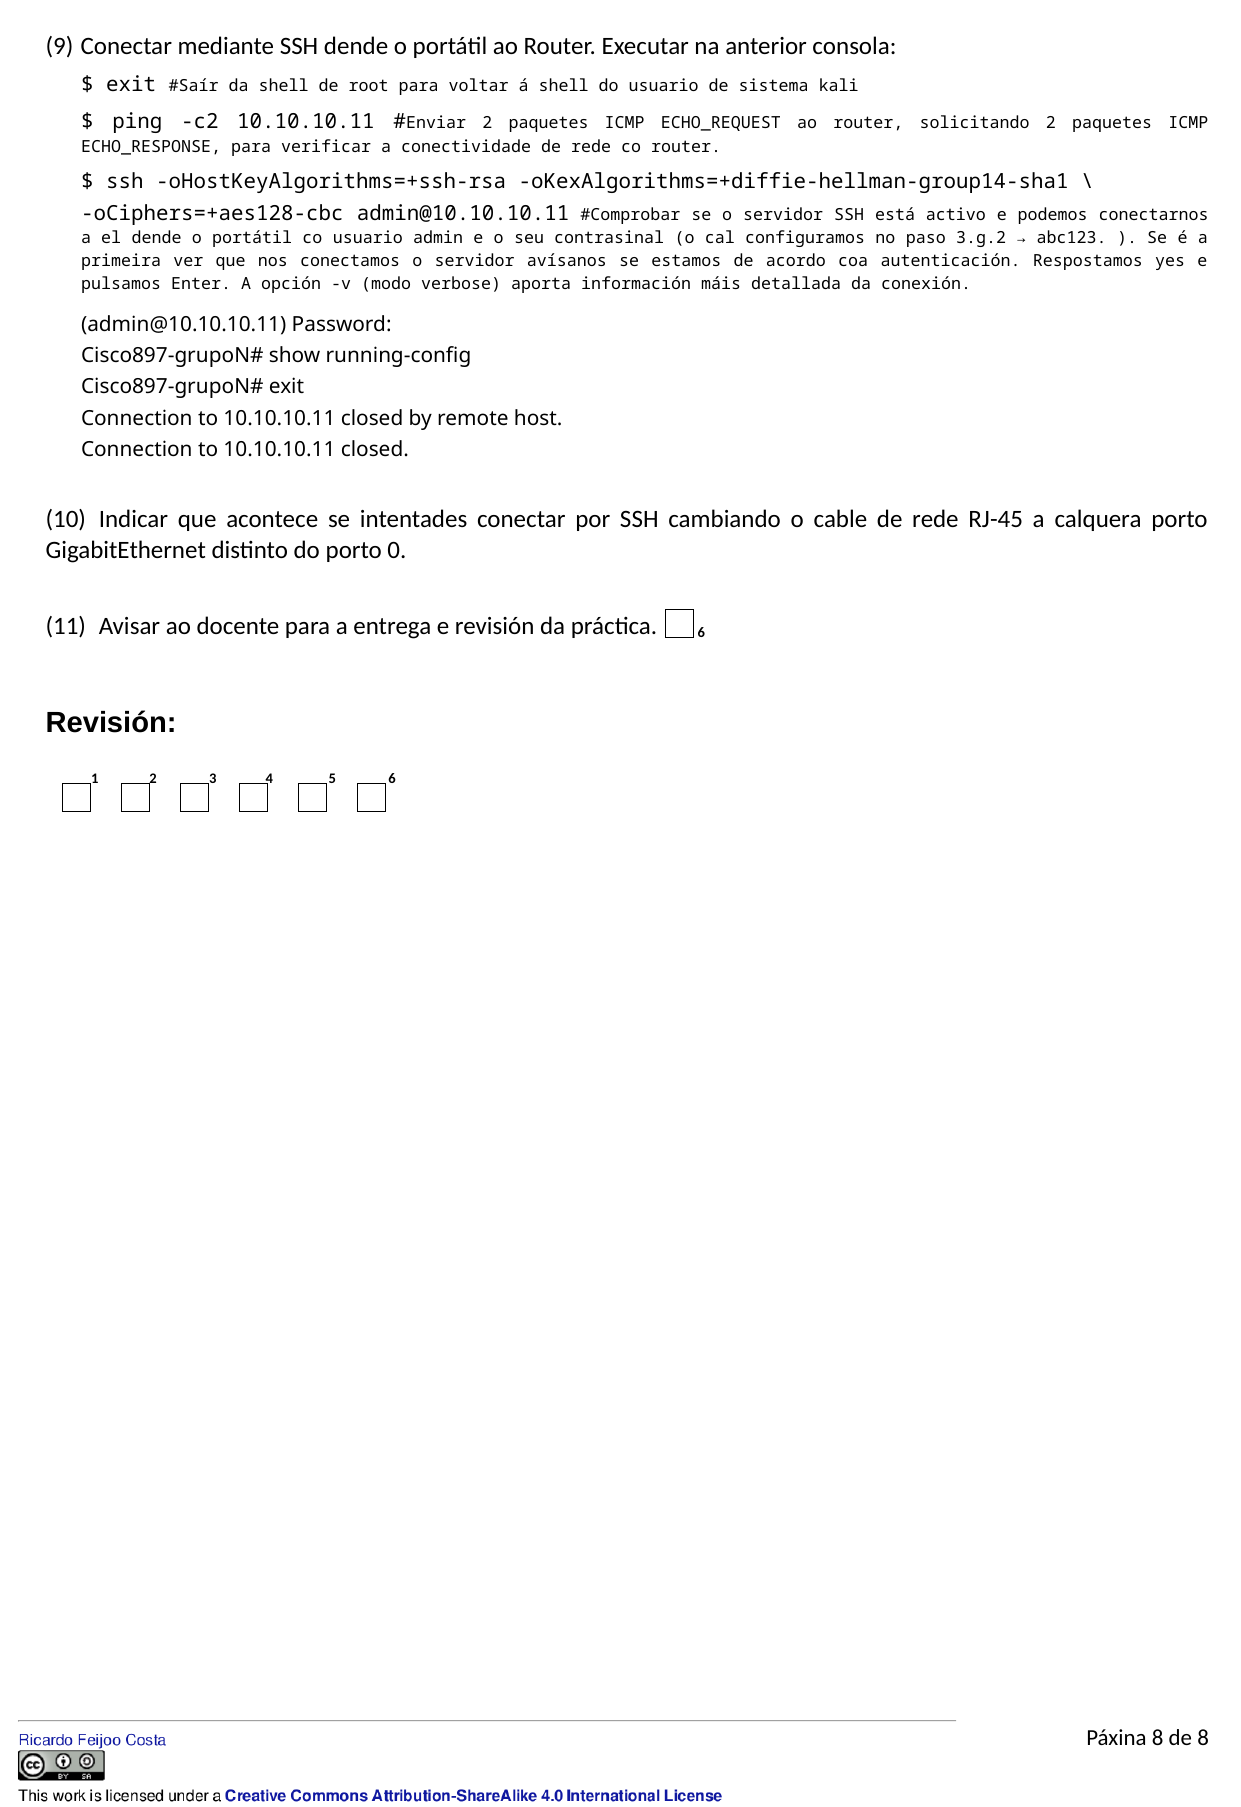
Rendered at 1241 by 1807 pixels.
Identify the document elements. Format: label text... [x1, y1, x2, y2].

list Avisar ao docente para a entrega e revisión da práctica. 6 [45, 611, 1209, 641]
picture [8, 1715, 957, 1806]
list Conectar mediante SSH dende o portátil ao Router. Executar na anterior consola: [45, 30, 1209, 60]
list -oCiphers=+aes128-cbc admin@10.10.10.11 #Comprobar se o servidor SSH está activo e podemos conectarnos a el dende o portátil co usuario admin e o seu contrasinal (o cal configuramos no paso 3.g.2 → abc123. ). Se é a primeira ver que nos conectamos o servidor avísanos se estamos de acordo coa autenticación. Respostamos yes e pulsamos Enter. A opción -v (modo verbose) aporta información máis detallada da conexión. [45, 198, 1209, 294]
list Cisco897-grupoN# show running-config [45, 340, 1209, 369]
list $ ssh -oHostKeyAlgorithms=+ssh-rsa -oKexAlgorithms=+diffie-hellman-group14-sha1 \ [45, 166, 1209, 195]
list Connection to 10.10.10.11 closed. [45, 434, 1209, 463]
list Connection to 10.10.10.11 closed by remote host. [45, 403, 1209, 431]
list (admin@10.10.10.11) Password: [45, 309, 1209, 337]
list Cisco897-grupoN# exit [45, 372, 1209, 400]
list Indicar que acontece se intentades conectar por SSH cambiando o cable de rede RJ-45 a calquera porto GigabitEthernet distinto do porto 0. [45, 503, 1209, 564]
list $ ping -c2 10.10.10.11 #Enviar 2 paquetes ICMP ECHO_REQUEST ao router, solicitando 2 paquetes ICMP ECHO_RESPONSE, para verificar a conectividade de rede co router. [45, 106, 1209, 157]
list $ exit #Saír da shell de root para voltar á shell do usuario de sistema kali [45, 69, 1209, 98]
text 1 2 3 4 5 6 [45, 756, 1209, 787]
subtitle Revisión: [45, 705, 1209, 739]
